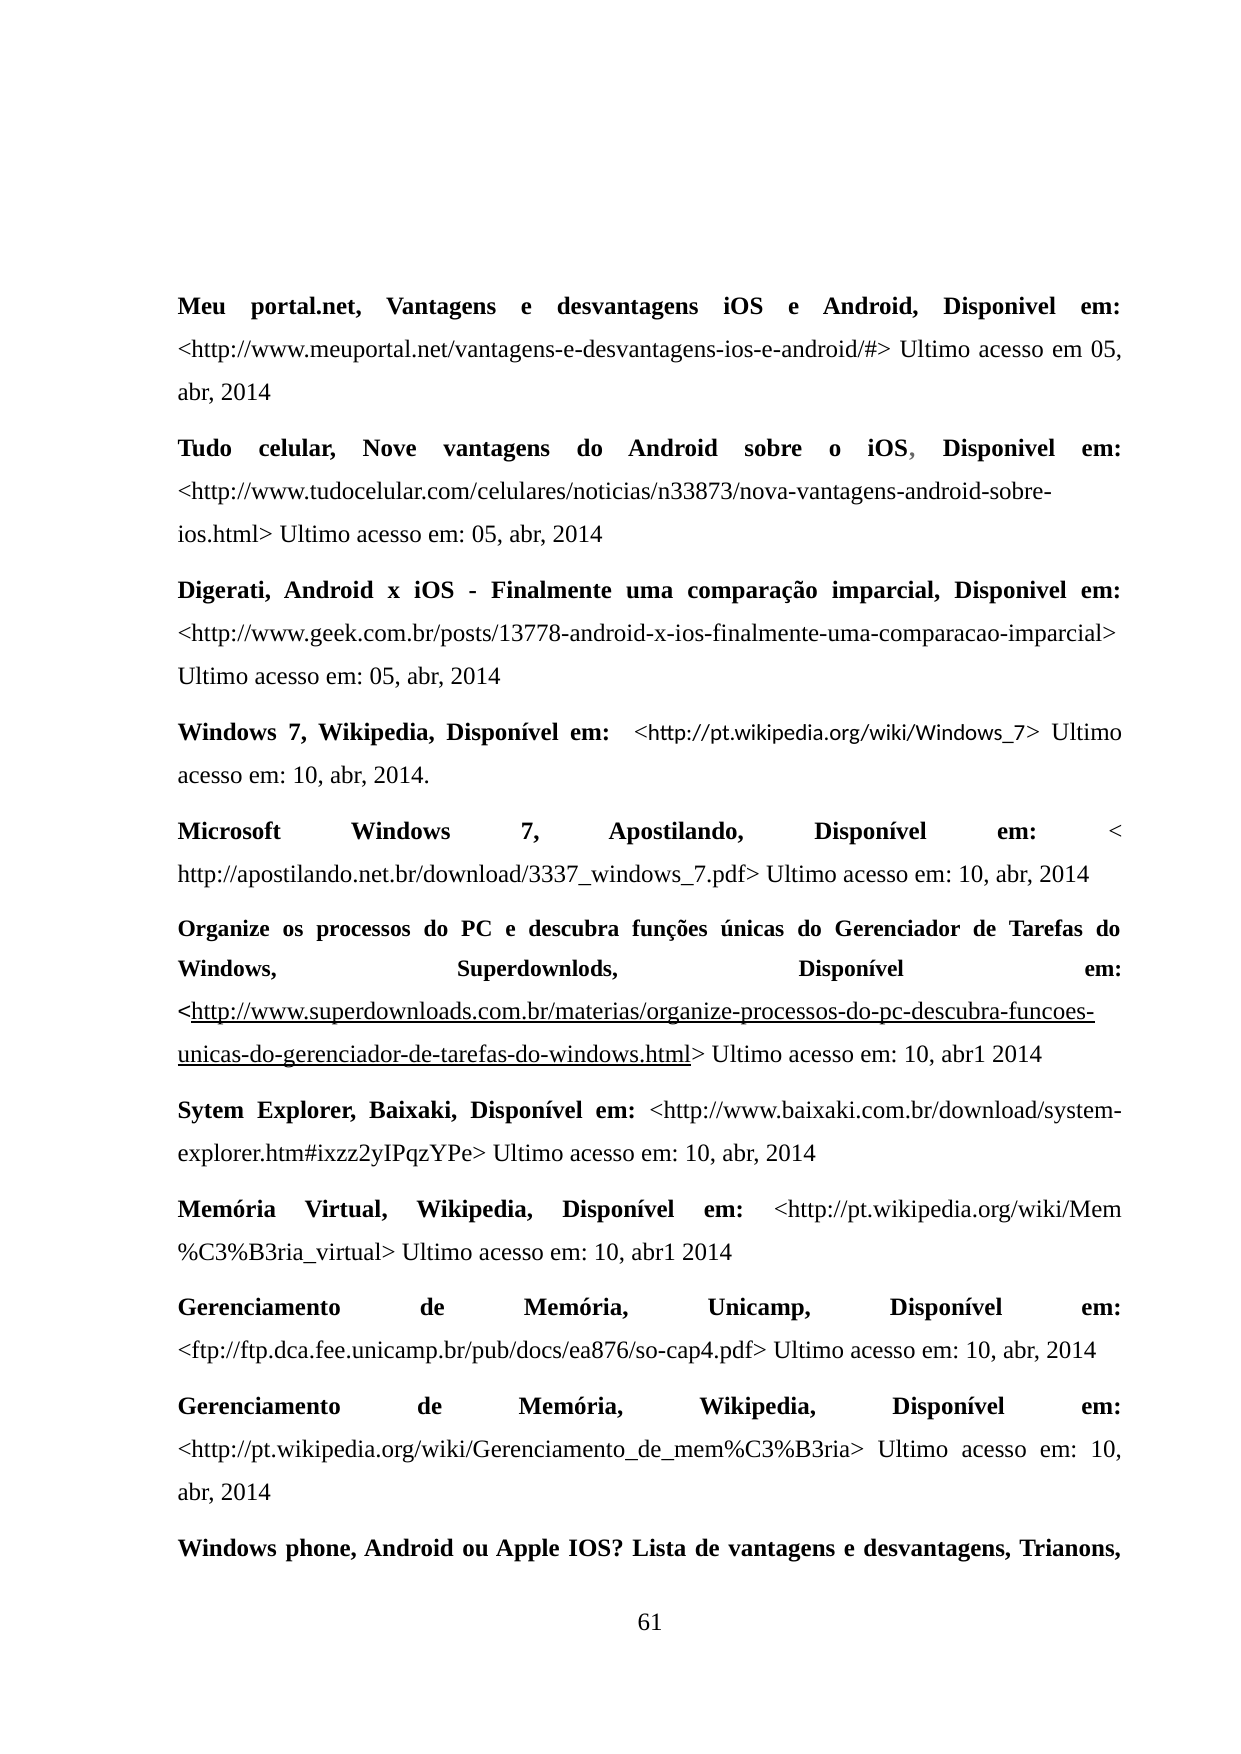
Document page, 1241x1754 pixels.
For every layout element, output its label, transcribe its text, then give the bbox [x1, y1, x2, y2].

text Gerenciamento de Memória, Wikipedia, Disponível em: <http://pt.wikipedia.org/wiki/Gerenciamento_de_mem%C3%B3ria> Ultimo acesso em: 10, abr, 2014 [177, 1391, 1122, 1506]
text Memória Virtual, Wikipedia, Disponível em: <http://pt.wikipedia.org/wiki/Mem%C3%B3ria_virtual> Ultimo acesso em: 10, abr1 2014 [177, 1194, 1122, 1266]
text Meu portal.net, Vantagens e desvantagens iOS e Android, Disponivel em: <http://www.meuportal.net/vantagens-e-desvantagens-ios-e-android/#> Ultimo acesso em 05, abr, 2014 [177, 291, 1122, 406]
text Tudo celular, Nove vantagens do Android sobre o iOS, Disponivel em: <http://www.tudocelular.com/celulares/noticias/n33873/nova-vantagens-android-sobre-ios.html> Ultimo acesso em: 05, abr, 2014 [177, 433, 1122, 548]
text Digerati, Android x iOS - Finalmente uma comparação imparcial, Disponivel em: <http://www.geek.com.br/posts/13778-android-x-ios-finalmente-uma-comparacao-imparcial> Ultimo acesso em: 05, abr, 2014 [177, 575, 1122, 690]
text Gerenciamento de Memória, Unicamp, Disponível em: <ftp://ftp.dca.fee.unicamp.br/pub/docs/ea876/so-cap4.pdf> Ultimo acesso em: 10, abr, 2014 [177, 1292, 1122, 1364]
text Microsoft Windows 7, Apostilando, Disponível em: < http://apostilando.net.br/download/3337_windows_7.pdf> Ultimo acesso em: 10, abr, 2014 [177, 816, 1122, 888]
text Organize os processos do PC e descubra funções únicas do Gerenciador de Tarefas do Windows, Superdownlods, Disponível em: <http://www.superdownloads.com.br/materias/organize-processos-do-pc-descubra-funcoes-unicas-do-gerenciador-de-tarefas-do-windows.html> Ultimo acesso em: 10, abr1 2014 [177, 914, 1122, 1068]
text Sytem Explorer, Baixaki, Disponível em: <http://www.baixaki.com.br/download/system-explorer.htm#ixzz2yIPqzYPe> Ultimo acesso em: 10, abr, 2014 [177, 1095, 1122, 1167]
text Windows phone, Android ou Apple IOS? Lista de vantagens e desvantagens, Trianons, [177, 1533, 1122, 1562]
text Windows 7, Wikipedia, Disponível em: <http://pt.wikipedia.org/wiki/Windows_7> Ultimo acesso em: 10, abr, 2014. [177, 717, 1122, 789]
